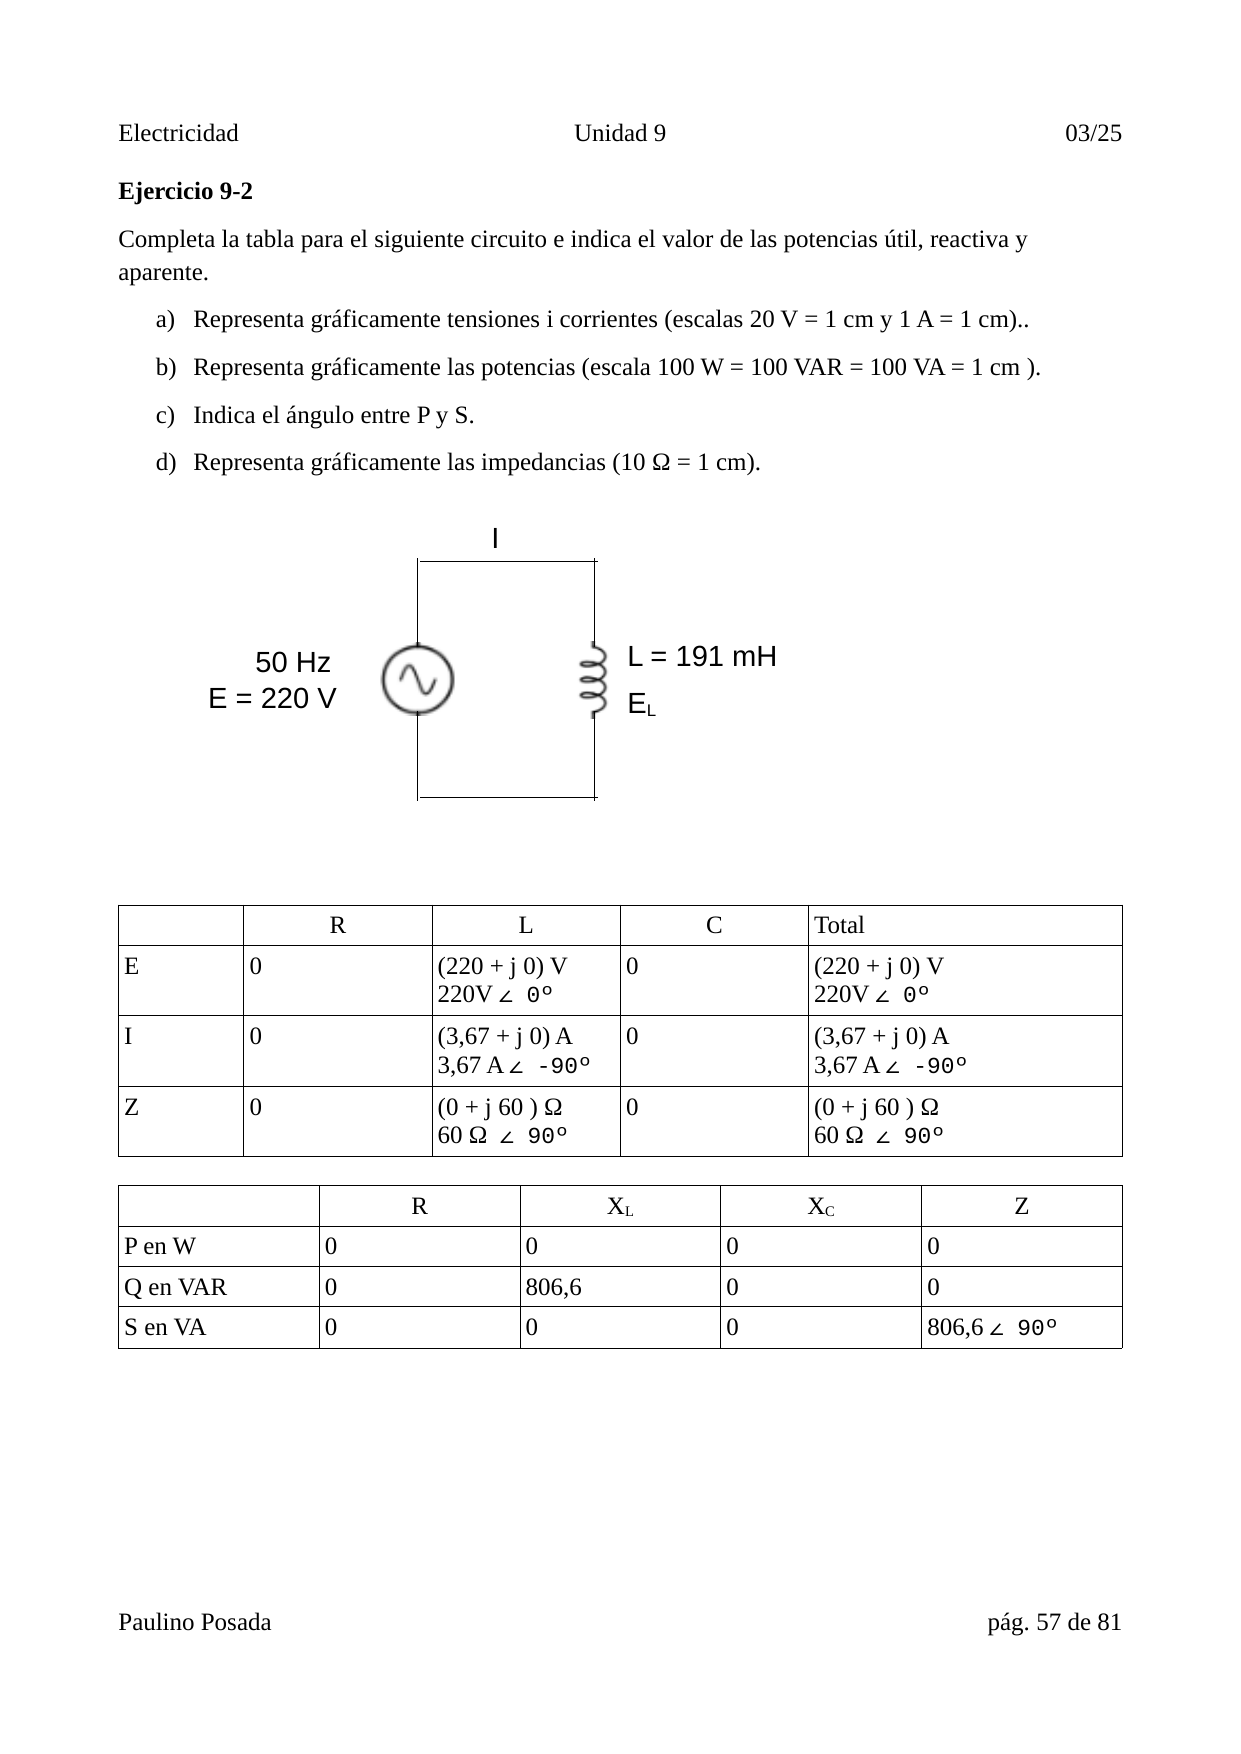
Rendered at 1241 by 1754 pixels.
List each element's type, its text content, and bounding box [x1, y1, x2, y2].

text Ejercicio 9-2 [118, 176, 1122, 205]
table_cell P en W [119, 1227, 319, 1266]
picture [572, 641, 610, 719]
table_cell I [119, 1016, 243, 1086]
table_cell (0 + j 60 ) Ω 60 Ω ∠ 90º [809, 1087, 1122, 1156]
table_cell 0 [320, 1227, 520, 1266]
table_cell Z [119, 1087, 243, 1156]
table_cell 0 [244, 946, 432, 1015]
table_header Z [922, 1186, 1122, 1226]
table_cell S en VA [119, 1307, 319, 1348]
table_cell 0 [521, 1307, 720, 1348]
picture [379, 642, 457, 716]
table_cell 0 [721, 1227, 921, 1266]
table_header R [320, 1186, 520, 1226]
table_cell Q en VAR [119, 1267, 319, 1306]
table_cell 0 [922, 1227, 1122, 1266]
table_cell 0 [320, 1267, 520, 1306]
list Representa gráficamente las potencias (escala 100 W = 100 VAR = 100 VA = 1 cm ). [156, 352, 1122, 381]
table_cell (220 + j 0) V 220V ∠ 0º [433, 946, 620, 1015]
table_cell 0 [621, 946, 808, 1015]
table_header [119, 1186, 319, 1226]
table_cell E [119, 946, 243, 1015]
table_cell (0 + j 60 ) Ω 60 Ω ∠ 90º [433, 1087, 620, 1156]
table_header XC [721, 1186, 921, 1226]
table_header C [621, 906, 808, 945]
list Indica el ángulo entre P y S. [156, 400, 1122, 428]
table_cell 0 [621, 1016, 808, 1086]
table_header R [244, 906, 432, 945]
table_cell (3,67 + j 0) A 3,67 A ∠ -90º [809, 1016, 1122, 1086]
table_cell 806,6 [521, 1267, 720, 1306]
table_cell 0 [244, 1016, 432, 1086]
table_cell 0 [721, 1267, 921, 1306]
table_header XL [521, 1186, 720, 1226]
table_cell 0 [521, 1227, 720, 1266]
table_header L [433, 906, 620, 945]
table_cell 806,6 ∠ 90º [922, 1307, 1122, 1348]
text Completa la tabla para el siguiente circuito e indica el valor de las potencias útil, reactiva y aparente. [118, 224, 1122, 286]
table_cell 0 [320, 1307, 520, 1348]
table_cell 0 [721, 1307, 921, 1348]
table_header [119, 906, 243, 945]
list Representa gráficamente tensiones i corrientes (escalas 20 V = 1 cm y 1 A = 1 cm).. [156, 304, 1122, 333]
table_cell 0 [922, 1267, 1122, 1306]
table_cell 0 [621, 1087, 808, 1156]
list Representa gráficamente las impedancias (10 Ω = 1 cm). [156, 447, 1122, 476]
table_header Total [809, 906, 1122, 945]
table_cell 0 [244, 1087, 432, 1156]
table_cell (3,67 + j 0) A 3,67 A ∠ -90º [433, 1016, 620, 1086]
table_cell (220 + j 0) V 220V ∠ 0º [809, 946, 1122, 1015]
